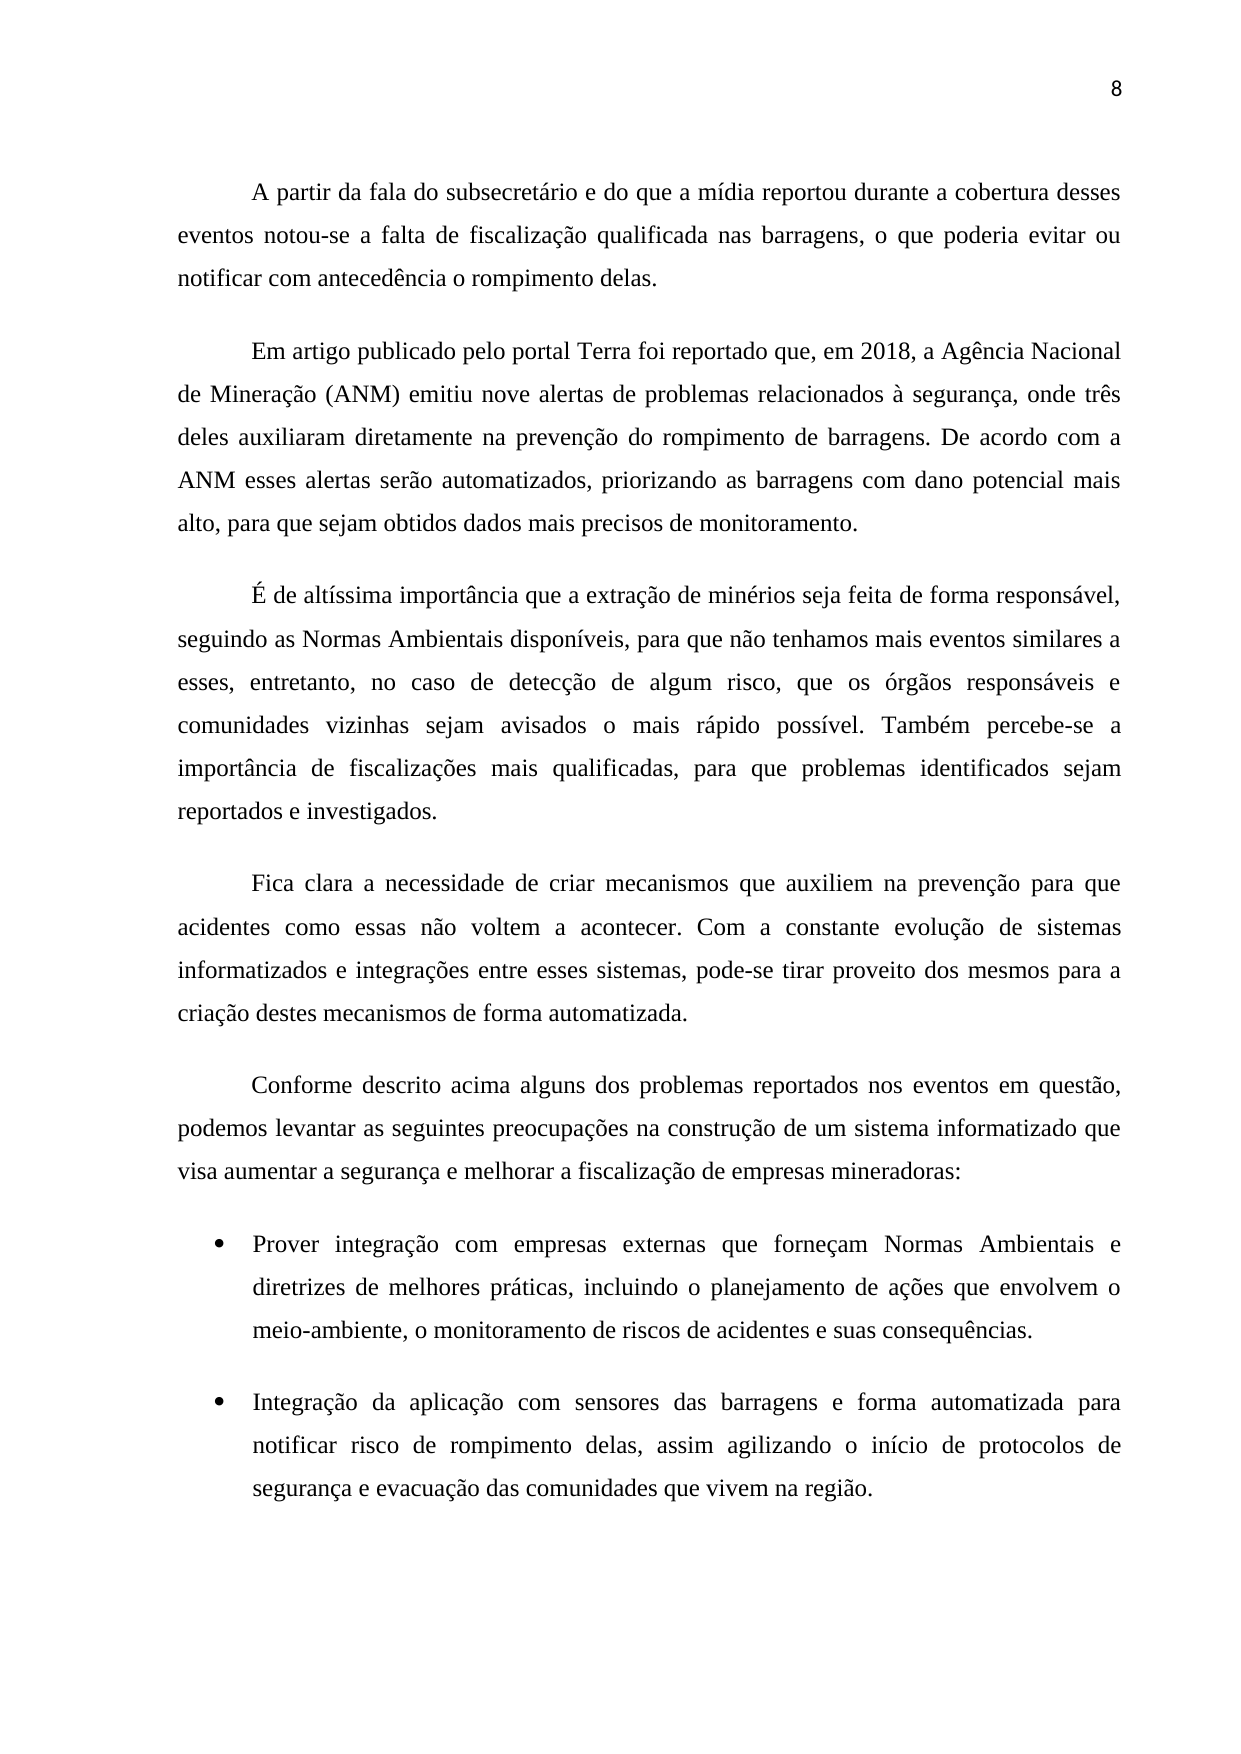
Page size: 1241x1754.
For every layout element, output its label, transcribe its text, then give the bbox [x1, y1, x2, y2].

list Prover integração com empresas externas que forneçam Normas Ambientais e diretrizes de melhores práticas, incluindo o planejamento de ações que envolvem o meio-ambiente, o monitoramento de riscos de acidentes e suas consequências. [215, 1229, 1122, 1344]
text Em artigo publicado pelo portal Terra foi reportado que, em 2018, a Agência Nacional de Mineração (ANM) emitiu nove alertas de problemas relacionados à segurança, onde três deles auxiliaram diretamente na prevenção do rompimento de barragens. De acordo com a ANM esses alertas serão automatizados, priorizando as barragens com dano potencial mais alto, para que sejam obtidos dados mais precisos de monitoramento. [177, 336, 1122, 537]
text Fica clara a necessidade de criar mecanismos que auxiliem na prevenção para que acidentes como essas não voltem a acontecer. Com a constante evolução de sistemas informatizados e integrações entre esses sistemas, pode-se tirar proveito dos mesmos para a criação destes mecanismos de forma automatizada. [177, 868, 1122, 1027]
text Conforme descrito acima alguns dos problemas reportados nos eventos em questão, podemos levantar as seguintes preocupações na construção de um sistema informatizado que visa aumentar a segurança e melhorar a fiscalização de empresas mineradoras: [177, 1070, 1122, 1185]
text A partir da fala do subsecretário e do que a mídia reportou durante a cobertura desses eventos notou-se a falta de fiscalização qualificada nas barragens, o que poderia evitar ou notificar com antecedência o rompimento delas. [177, 177, 1122, 292]
text É de altíssima importância que a extração de minérios seja feita de forma responsável, seguindo as Normas Ambientais disponíveis, para que não tenhamos mais eventos similares a esses, entretanto, no caso de detecção de algum risco, que os órgãos responsáveis e comunidades vizinhas sejam avisados o mais rápido possível. Também percebe-se a importância de fiscalizações mais qualificadas, para que problemas identificados sejam reportados e investigados. [177, 581, 1122, 825]
list Integração da aplicação com sensores das barragens e forma automatizada para notificar risco de rompimento delas, assim agilizando o início de protocolos de segurança e evacuação das comunidades que vivem na região. [215, 1387, 1122, 1502]
